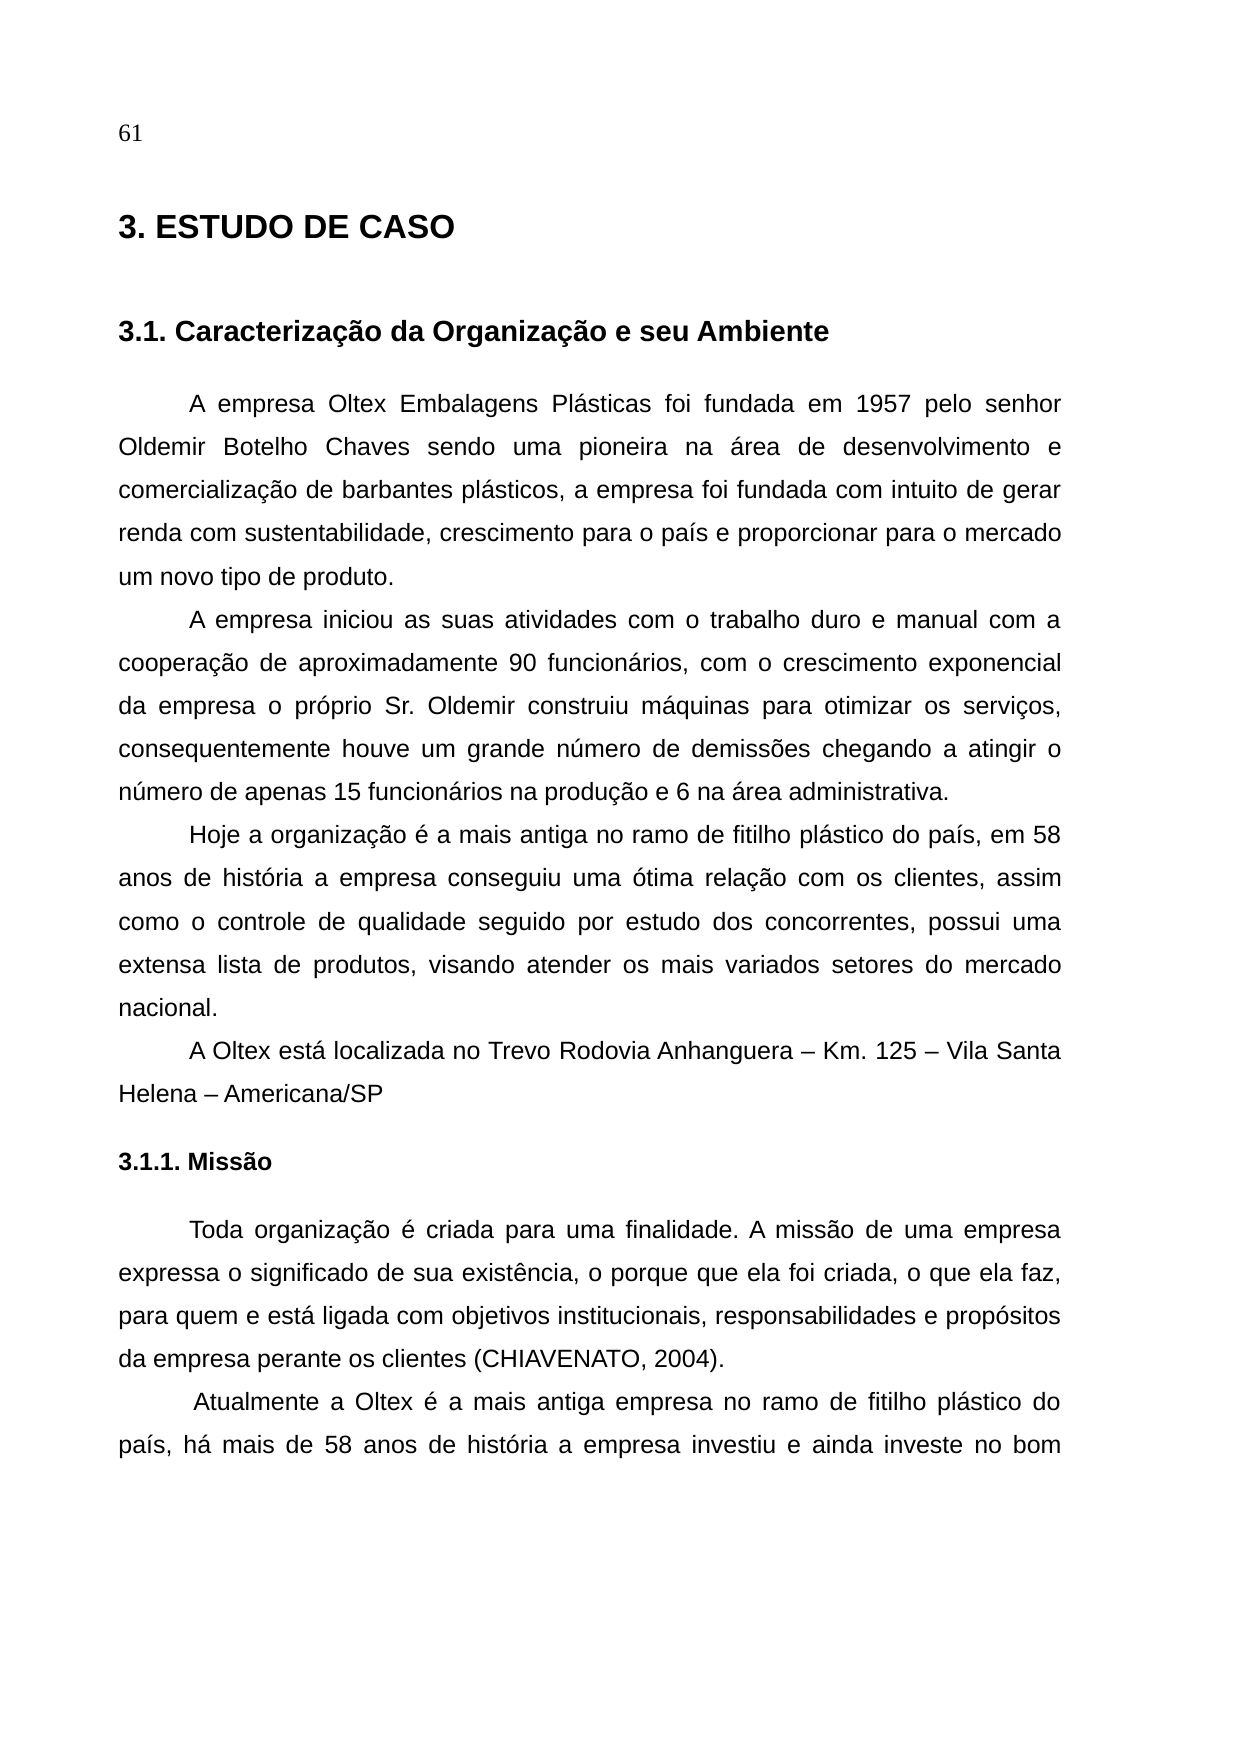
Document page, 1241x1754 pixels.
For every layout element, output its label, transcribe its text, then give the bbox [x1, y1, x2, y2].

subtitle 3.1.1. Missão [118, 1147, 1063, 1176]
subtitle 3.1. Caracterização da Organização e seu Ambiente [118, 314, 1063, 347]
subtitle 3. ESTUDO DE CASO [118, 207, 1063, 245]
text A Oltex está localizada no Trevo Rodovia Anhanguera – Km. 125 – Vila Santa Helena – Americana/SP [118, 1036, 1063, 1108]
text Hoje a organização é a mais antiga no ramo de fitilho plástico do país, em 58 anos de história a empresa conseguiu uma ótima relação com os clientes, assim como o controle de qualidade seguido por estudo dos concorrentes, possui uma extensa lista de produtos, visando atender os mais variados setores do mercado nacional. [118, 820, 1063, 1021]
text Atualmente a Oltex é a mais antiga empresa no ramo de fitilho plástico do país, há mais de 58 anos de história a empresa investiu e ainda investe no bom [118, 1387, 1063, 1459]
text Toda organização é criada para uma finalidade. A missão de uma empresa expressa o significado de sua existência, o porque que ela foi criada, o que ela faz, para quem e está ligada com objetivos institucionais, responsabilidades e propósitos da empresa perante os clientes (CHIAVENATO, 2004). [118, 1215, 1063, 1373]
text A empresa Oltex Embalagens Plásticas foi fundada em 1957 pelo senhor Oldemir Botelho Chaves sendo uma pioneira na área de desenvolvimento e comercialização de barbantes plásticos, a empresa foi fundada com intuito de gerar renda com sustentabilidade, crescimento para o país e proporcionar para o mercado um novo tipo de produto. [118, 389, 1063, 590]
text A empresa iniciou as suas atividades com o trabalho duro e manual com a cooperação de aproximadamente 90 funcionários, com o crescimento exponencial da empresa o próprio Sr. Oldemir construiu máquinas para otimizar os serviços, consequentemente houve um grande número de demissões chegando a atingir o número de apenas 15 funcionários na produção e 6 na área administrativa. [118, 604, 1063, 806]
